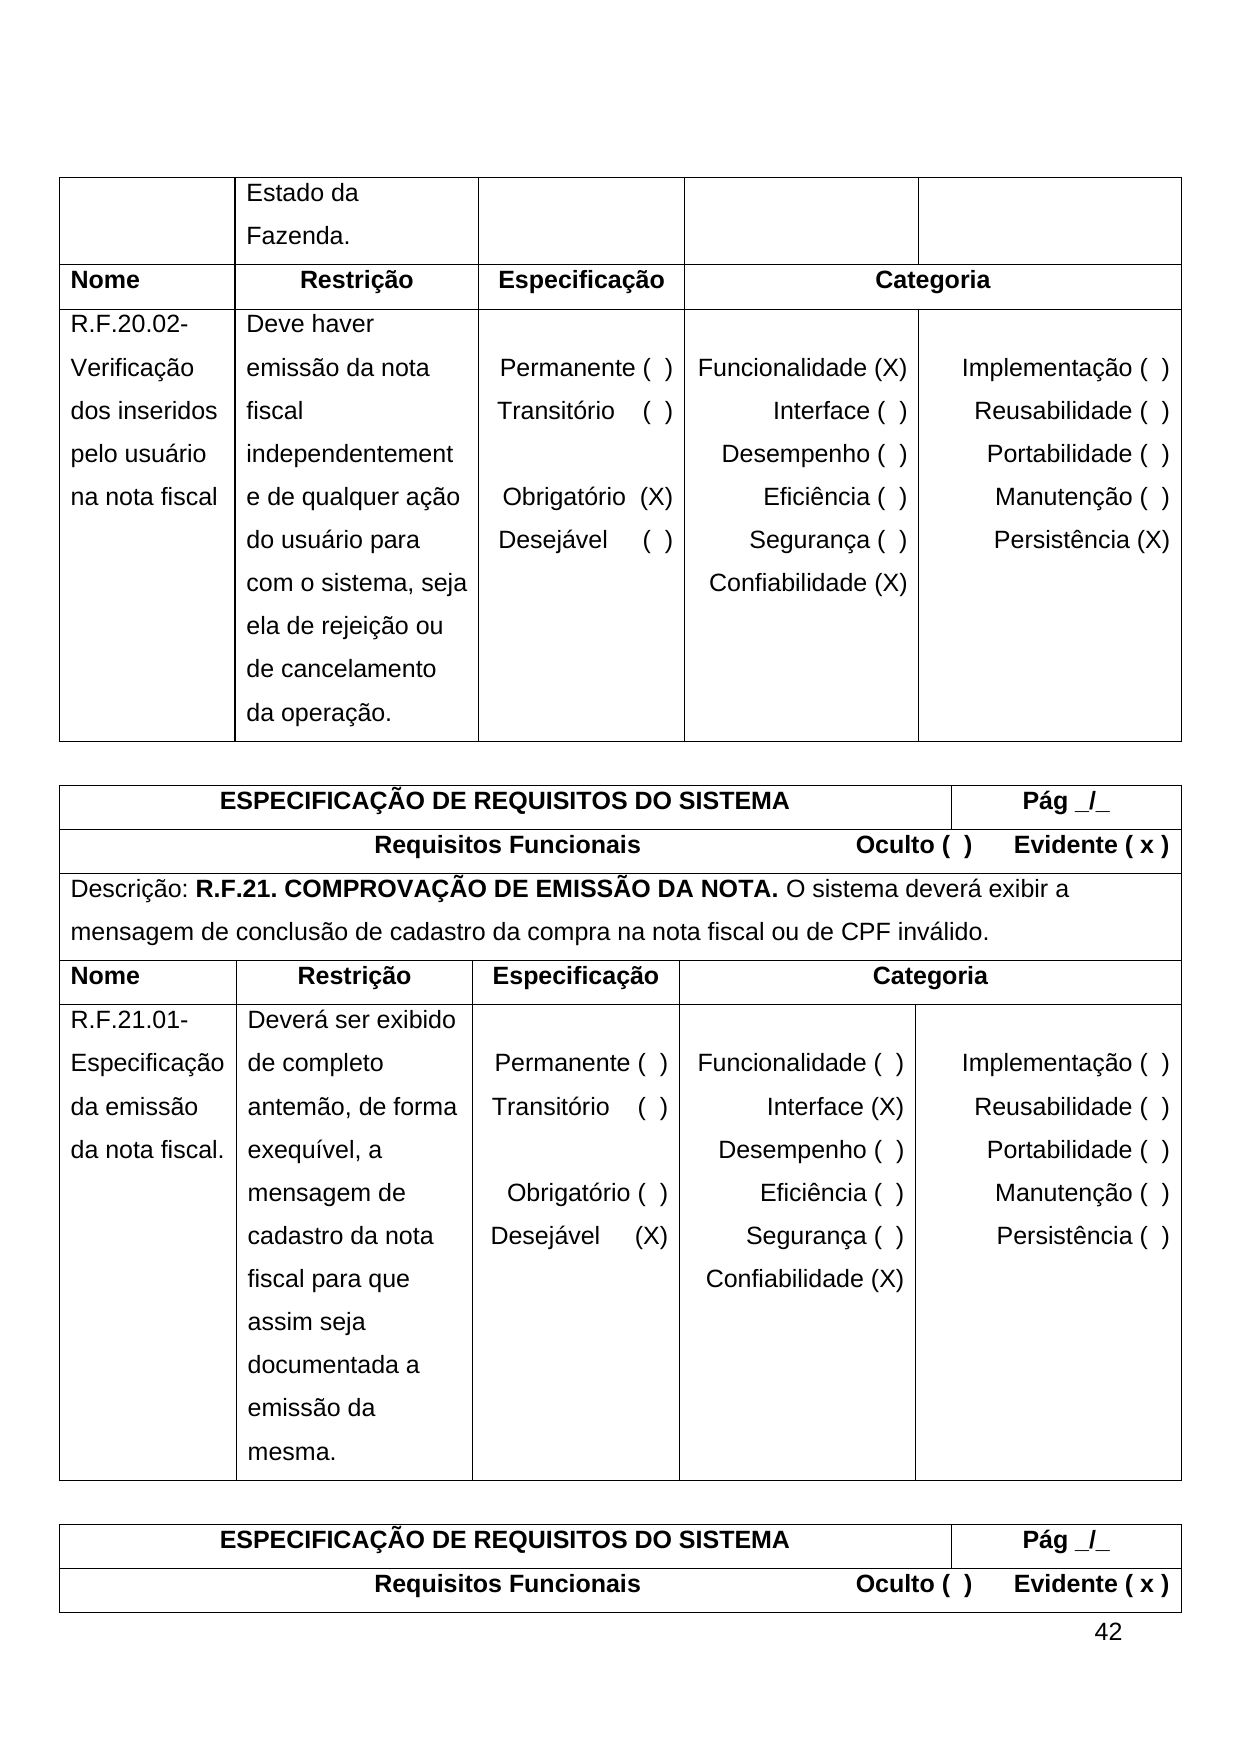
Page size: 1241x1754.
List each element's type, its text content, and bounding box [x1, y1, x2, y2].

table_cell [60, 178, 234, 264]
table_cell Deverá ser exibido de completo antemão, de forma exequível, a mensagem de cadastro da nota fiscal para que assim seja documentada a emissão da mesma. [237, 1005, 472, 1479]
table_cell Restrição [236, 265, 478, 308]
table_cell Funcionalidade (X) Interface ( ) Desempenho ( ) Eficiência ( ) Segurança ( ) Confiabilidade (X) [685, 310, 918, 741]
table_cell [685, 178, 918, 264]
table_cell Especificação [473, 961, 679, 1004]
table_cell Nome [60, 961, 236, 1004]
table_cell Implementação ( ) Reusabilidade ( ) Portabilidade ( ) Manutenção ( ) Persistência ( ) [916, 1005, 1181, 1479]
table_cell Estado da Fazenda. [236, 178, 478, 264]
table_cell Deve haver emissão da nota fiscal independentemente de qualquer ação do usuário para com o sistema, seja ela de rejeição ou de cancelamento da operação. [236, 310, 478, 741]
table_header ESPECIFICAÇÃO DE REQUISITOS DO SISTEMA [60, 786, 951, 829]
table_cell Categoria [685, 265, 1181, 308]
table_cell [919, 178, 1181, 264]
table_cell Descrição: R.F.21. COMPROVAÇÃO DE EMISSÃO DA NOTA. O sistema deverá exibir a mensagem de conclusão de cadastro da compra na nota fiscal ou de CPF inválido. [60, 874, 1181, 960]
table_cell Permanente ( ) Transitório ( ) Obrigatório (X) Desejável ( ) [479, 310, 684, 741]
table_cell Restrição [237, 961, 472, 1004]
table_cell Requisitos Funcionais Oculto ( ) Evidente ( x ) [60, 830, 1181, 873]
table_cell R.F.21.01- Especificação da emissão da nota fiscal. [60, 1005, 236, 1479]
table_cell Permanente ( ) Transitório ( ) Obrigatório ( ) Desejável (X) [473, 1005, 679, 1479]
table_header Pág _/_ [952, 786, 1181, 829]
table_cell Nome [60, 265, 234, 308]
table_header Pág _/_ [952, 1525, 1181, 1568]
table_cell [479, 178, 684, 264]
table_cell Implementação ( ) Reusabilidade ( ) Portabilidade ( ) Manutenção ( ) Persistência (X) [919, 310, 1181, 741]
table_cell Requisitos Funcionais Oculto ( ) Evidente ( x ) [60, 1569, 1181, 1612]
table_cell Funcionalidade ( ) Interface (X) Desempenho ( ) Eficiência ( ) Segurança ( ) Confiabilidade (X) [680, 1005, 915, 1479]
table_cell R.F.20.02- Verificação dos inseridos pelo usuário na nota fiscal [60, 310, 234, 741]
table_header ESPECIFICAÇÃO DE REQUISITOS DO SISTEMA [60, 1525, 951, 1568]
table_cell Categoria [680, 961, 1181, 1004]
table_cell Especificação [479, 265, 684, 308]
